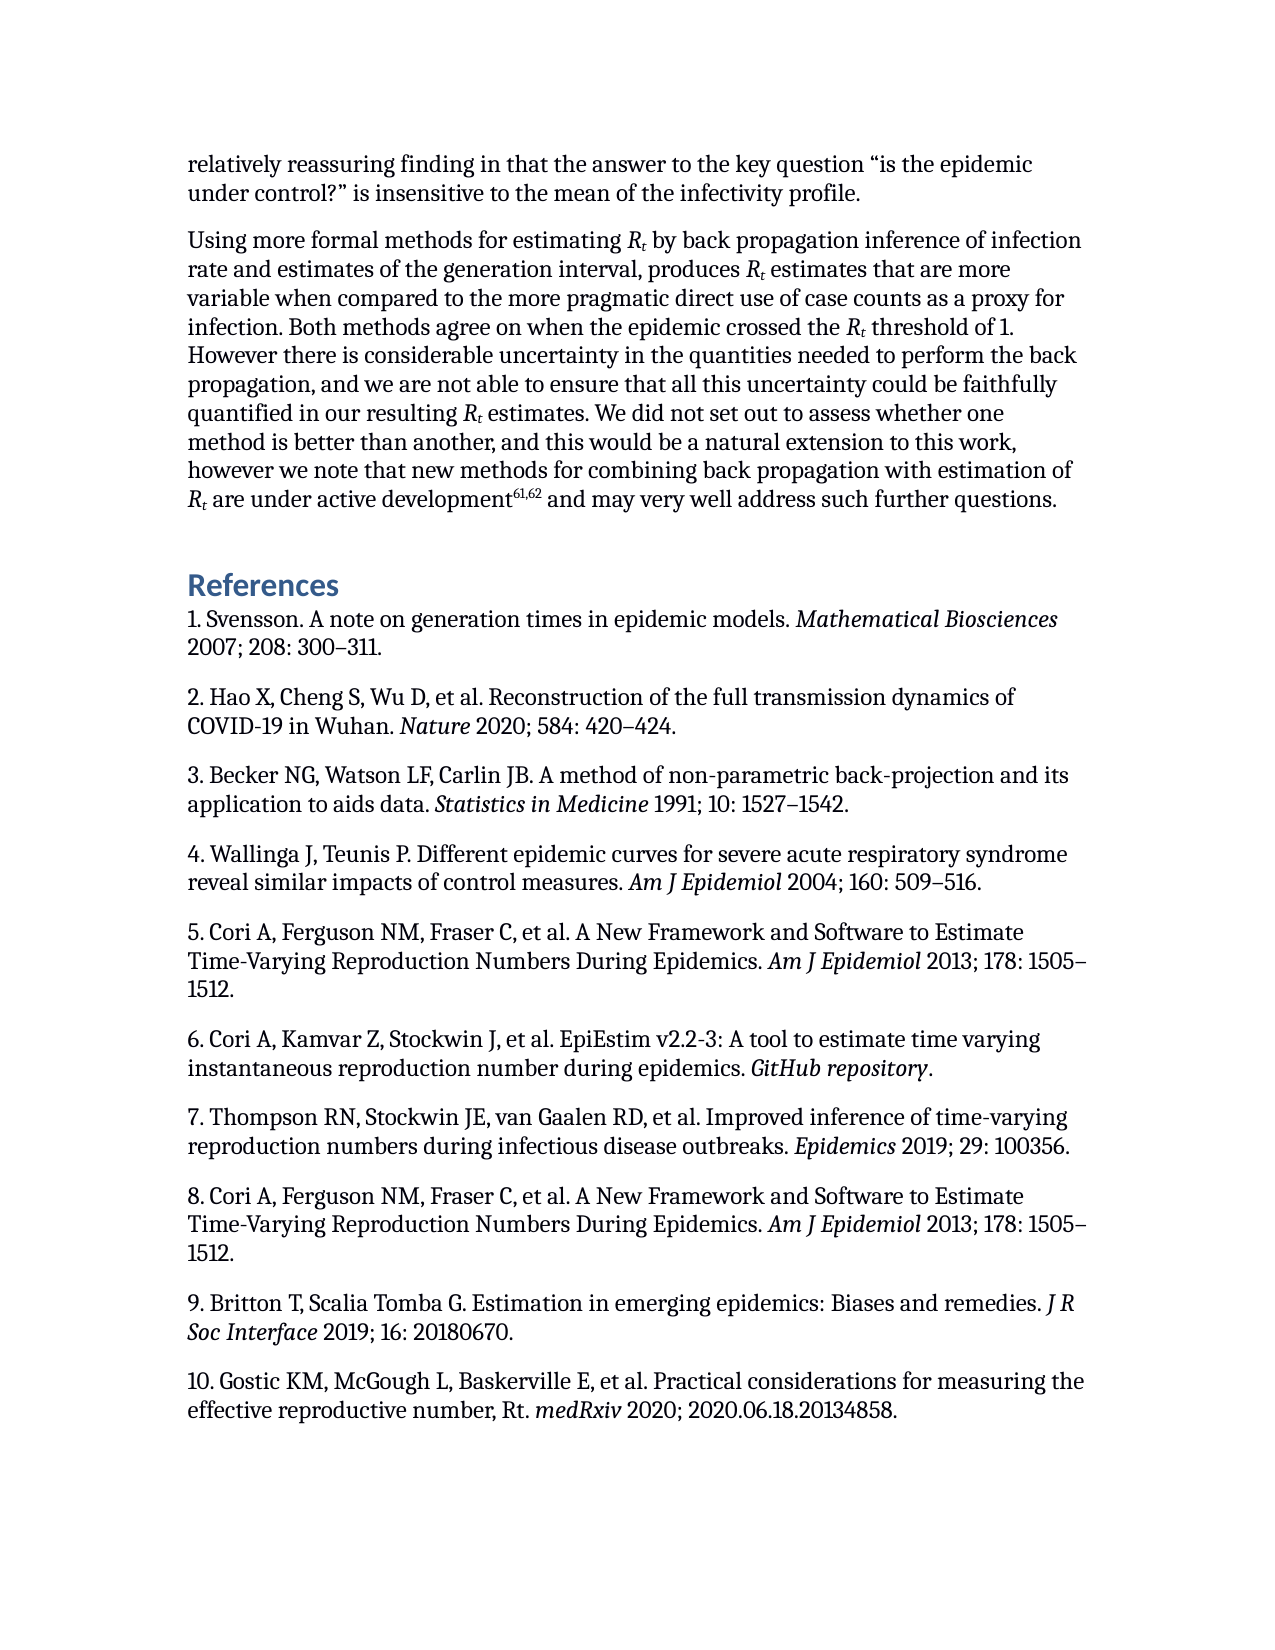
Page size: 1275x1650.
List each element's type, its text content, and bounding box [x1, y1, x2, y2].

text 9. Britton T, Scalia Tomba G. Estimation in emerging epidemics: Biases and remedies. J R Soc Interface 2019; 16: 20180670. [187, 1289, 1087, 1346]
text 7. Thompson RN, Stockwin JE, van Gaalen RD, et al. Improved inference of time-varying reproduction numbers during infectious disease outbreaks. Epidemics 2019; 29: 100356. [187, 1103, 1087, 1161]
text relatively reassuring finding in that the answer to the key question “is the epidemic under control?” is insensitive to the mean of the infectivity profile. [187, 150, 1087, 207]
text 3. Becker NG, Watson LF, Carlin JB. A method of non-parametric back-projection and its application to aids data. Statistics in Medicine 1991; 10: 1527–1542. [187, 761, 1087, 819]
text 6. Cori A, Kamvar Z, Stockwin J, et al. EpiEstim v2.2-3: A tool to estimate time varying instantaneous reproduction number during epidemics. GitHub repository. [187, 1025, 1087, 1082]
subtitle References [187, 564, 1087, 604]
text 1. Svensson. A note on generation times in epidemic models. Mathematical Biosciences 2007; 208: 300–311. [187, 604, 1087, 662]
text 8. Cori A, Ferguson NM, Fraser C, et al. A New Framework and Software to Estimate Time-Varying Reproduction Numbers During Epidemics. Am J Epidemiol 2013; 178: 1505–1512. [187, 1182, 1087, 1268]
text 4. Wallinga J, Teunis P. Different epidemic curves for severe acute respiratory syndrome reveal similar impacts of control measures. Am J Epidemiol 2004; 160: 509–516. [187, 839, 1087, 897]
text 5. Cori A, Ferguson NM, Fraser C, et al. A New Framework and Software to Estimate Time-Varying Reproduction Numbers During Epidemics. Am J Epidemiol 2013; 178: 1505–1512. [187, 918, 1087, 1004]
text 10. Gostic KM, McGough L, Baskerville E, et al. Practical considerations for measuring the effective reproductive number, Rt. medRxiv 2020; 2020.06.18.20134858. [187, 1367, 1087, 1424]
text 2. Hao X, Cheng S, Wu D, et al. Reconstruction of the full transmission dynamics of COVID-19 in Wuhan. Nature 2020; 584: 420–424. [187, 683, 1087, 740]
text Using more formal methods for estimating Rt by back propagation inference of infection rate and estimates of the generation interval, produces Rt estimates that are more variable when compared to the more pragmatic direct use of case counts as a proxy for infection. Both methods agree on when the epidemic crossed the Rt threshold of 1. However there is considerable uncertainty in the quantities needed to perform the back propagation, and we are not able to ensure that all this uncertainty could be faithfully quantified in our resulting Rt estimates. We did not set out to assess whether one method is better than another, and this would be a natural extension to this work, however we note that new methods for combining back propagation with estimation of Rt are under active development61,62 and may very well address such further questions. [187, 226, 1087, 514]
